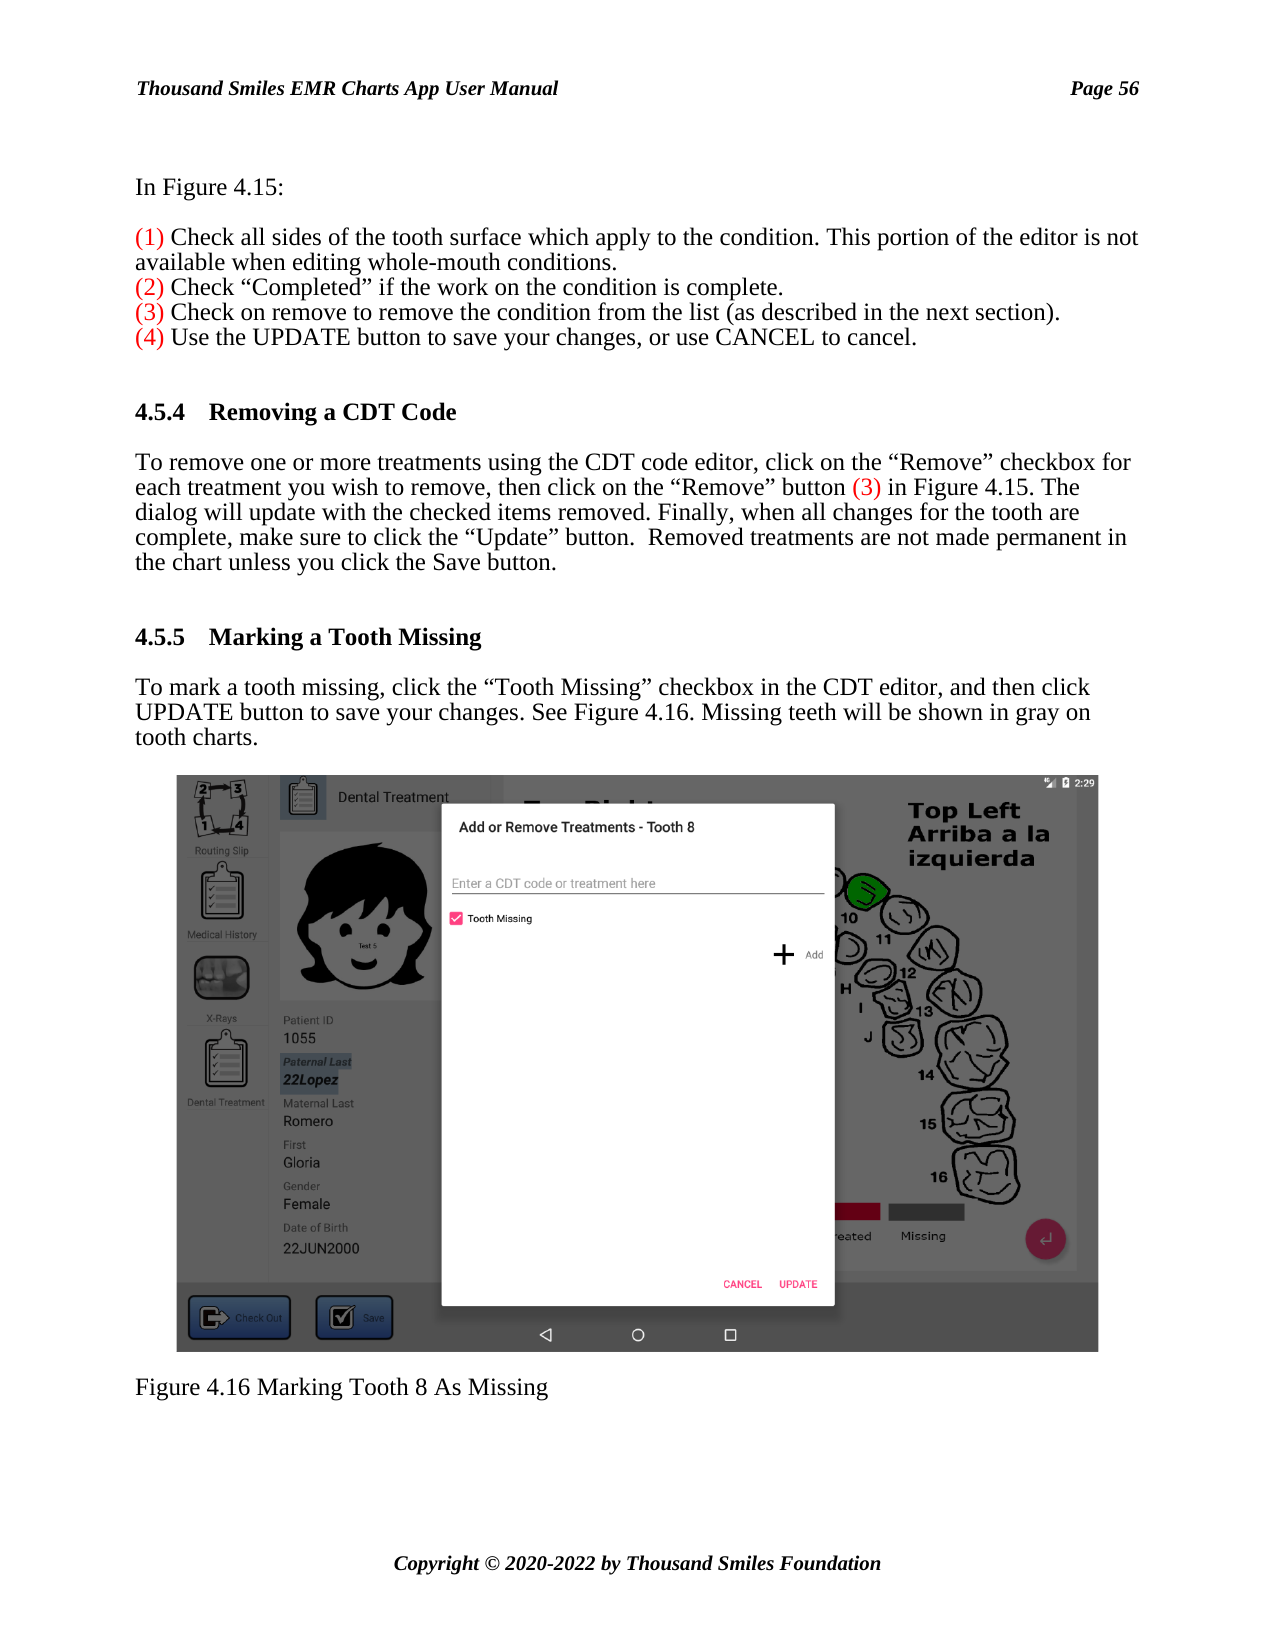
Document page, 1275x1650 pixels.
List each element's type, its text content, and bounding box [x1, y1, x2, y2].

text (2) Check “Completed” if the work on the condition is complete. [135, 275, 1140, 300]
subtitle Removing a CDT Code [135, 400, 1140, 425]
text Figure 4.16 Marking Tooth 8 As Missing [135, 1375, 1140, 1400]
text To remove one or more treatments using the CDT code editor, click on the “Remove” checkbox for each treatment you wish to remove, then click on the “Remove” button (3) in Figure 4.15. The dialog will update with the checked items removed. Finally, when all changes for the tooth are complete, make sure to click the “Update” button. Removed treatments are not made permanent in the chart unless you click the Save button. [135, 450, 1140, 575]
text In Figure 4.15: [135, 175, 1140, 200]
text To mark a tooth missing, click the “Tooth Missing” checkbox in the CDT editor, and then click UPDATE button to save your changes. See Figure 4.16. Missing teeth will be shown in gray on tooth charts. [135, 675, 1140, 750]
picture [176, 775, 1099, 1352]
subtitle Marking a Tooth Missing [135, 625, 1140, 650]
text (4) Use the UPDATE button to save your changes, or use CANCEL to cancel. [135, 325, 1140, 350]
text (1) Check all sides of the tooth surface which apply to the condition. This portion of the editor is not available when editing whole-mouth conditions. [135, 225, 1140, 275]
text (3) Check on remove to remove the condition from the list (as described in the next section). [135, 300, 1140, 325]
